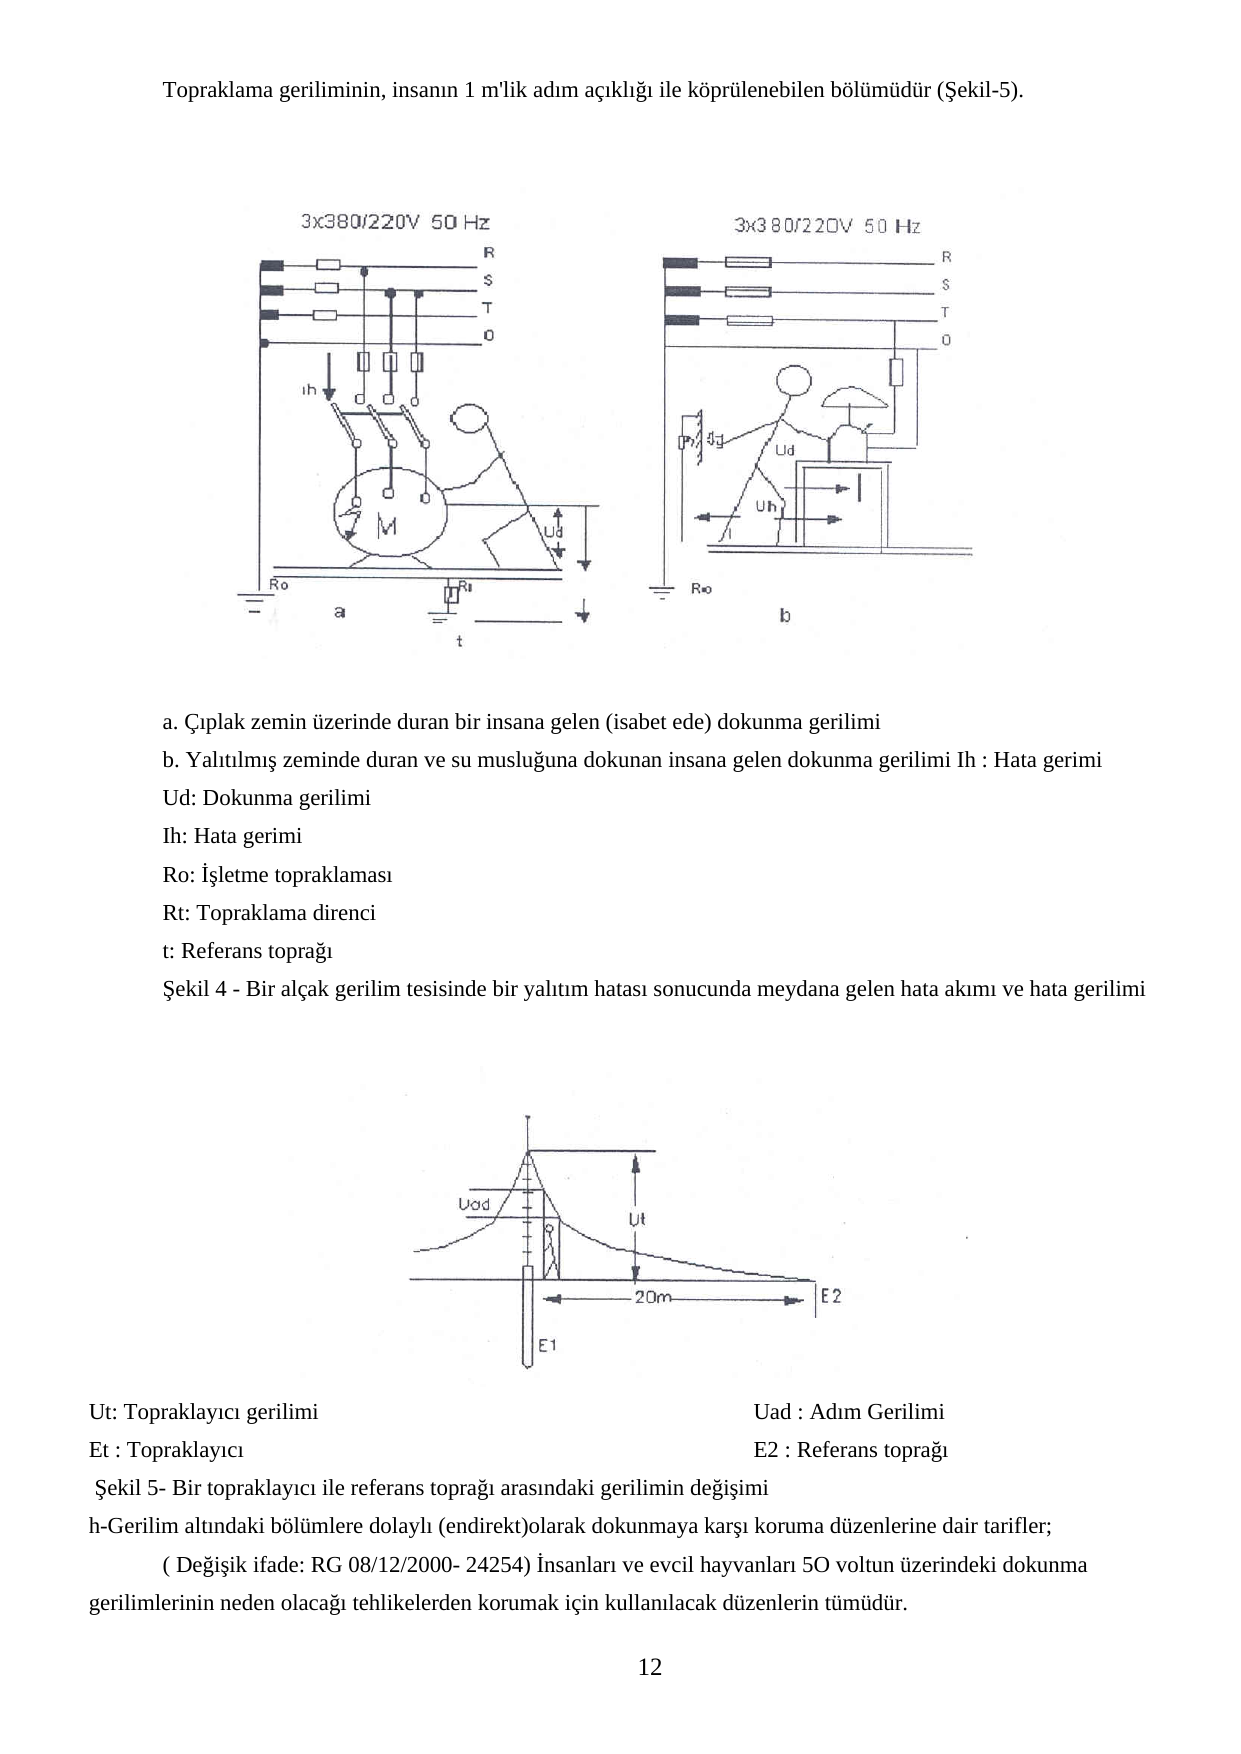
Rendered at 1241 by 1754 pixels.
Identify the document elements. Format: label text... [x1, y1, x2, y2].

text Ud: Dokunma gerilimi [88, 785, 1211, 811]
text t: Referans toprağı [88, 938, 1211, 963]
text Ih: Hata gerimi [88, 823, 1211, 849]
picture [183, 187, 1068, 659]
text a. Çıplak zemin üzerinde duran bir insana gelen (isabet ede) dokunma gerilimi [88, 709, 1211, 734]
text Ro: İşletme topraklaması [88, 862, 1211, 887]
text Topraklama geriliminin, insanın 1 m'lik adım açıklığı ile köprülenebilen bölümüdür (Şekil-5). [88, 77, 1211, 102]
text Et : Topraklayıcı E2 : Referans toprağı [88, 1437, 1211, 1463]
text Şekil 5- Bir topraklayıcı ile referans toprağı arasındaki gerilimin değişimi [88, 1475, 1211, 1501]
text b. Yalıtılmış zeminde duran ve su musluğuna dokunan insana gelen dokunma gerilimi Ih : Hata gerimi [88, 747, 1211, 773]
text Rt: Topraklama direnci [88, 900, 1211, 925]
text h-Gerilim altındaki bölümlere dolaylı (endirekt)olarak dokunmaya karşı koruma düzenlerine dair tarifler; [88, 1513, 1211, 1539]
picture [282, 1066, 969, 1387]
text ( Değişik ifade: RG 08/12/2000- 24254) İnsanları ve evcil hayvanları 5O voltun üzerindeki dokunma gerilimlerinin neden olacağı tehlikelerden korumak için kullanılacak düzenlerin tümüdür. [88, 1552, 1211, 1615]
text Şekil 4 - Bir alçak gerilim tesisinde bir yalıtım hatası sonucunda meydana gelen hata akımı ve hata gerilimi [88, 976, 1211, 1001]
text Ut: Topraklayıcı gerilimi Uad : Adım Gerilimi [88, 1052, 1211, 1424]
